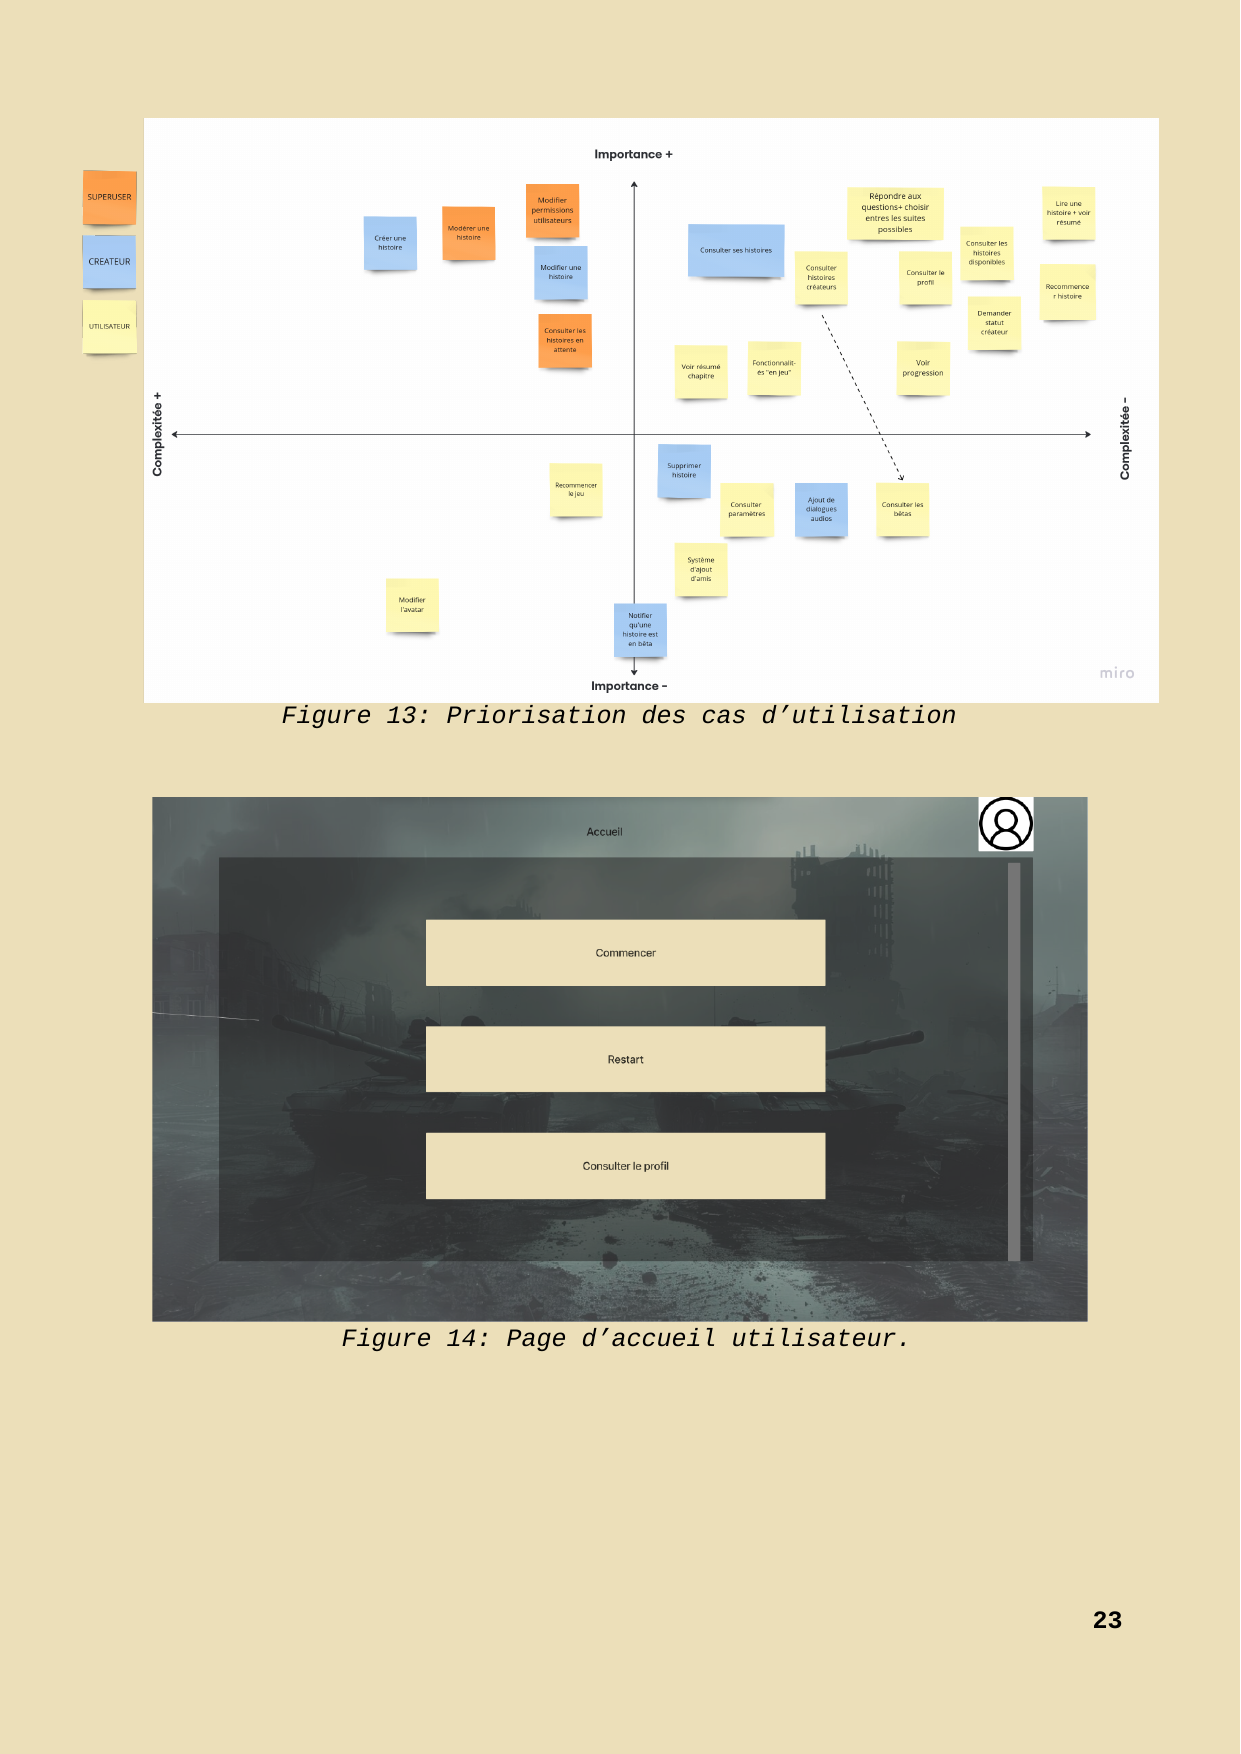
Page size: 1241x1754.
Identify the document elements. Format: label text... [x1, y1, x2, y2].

text Figure 14: Page d’accueil utilisateur. [118, 797, 1122, 1354]
text Figure 13: Priorisation des cas d’utilisation [118, 703, 1122, 731]
picture [152, 797, 1088, 1322]
picture [81, 118, 1159, 703]
